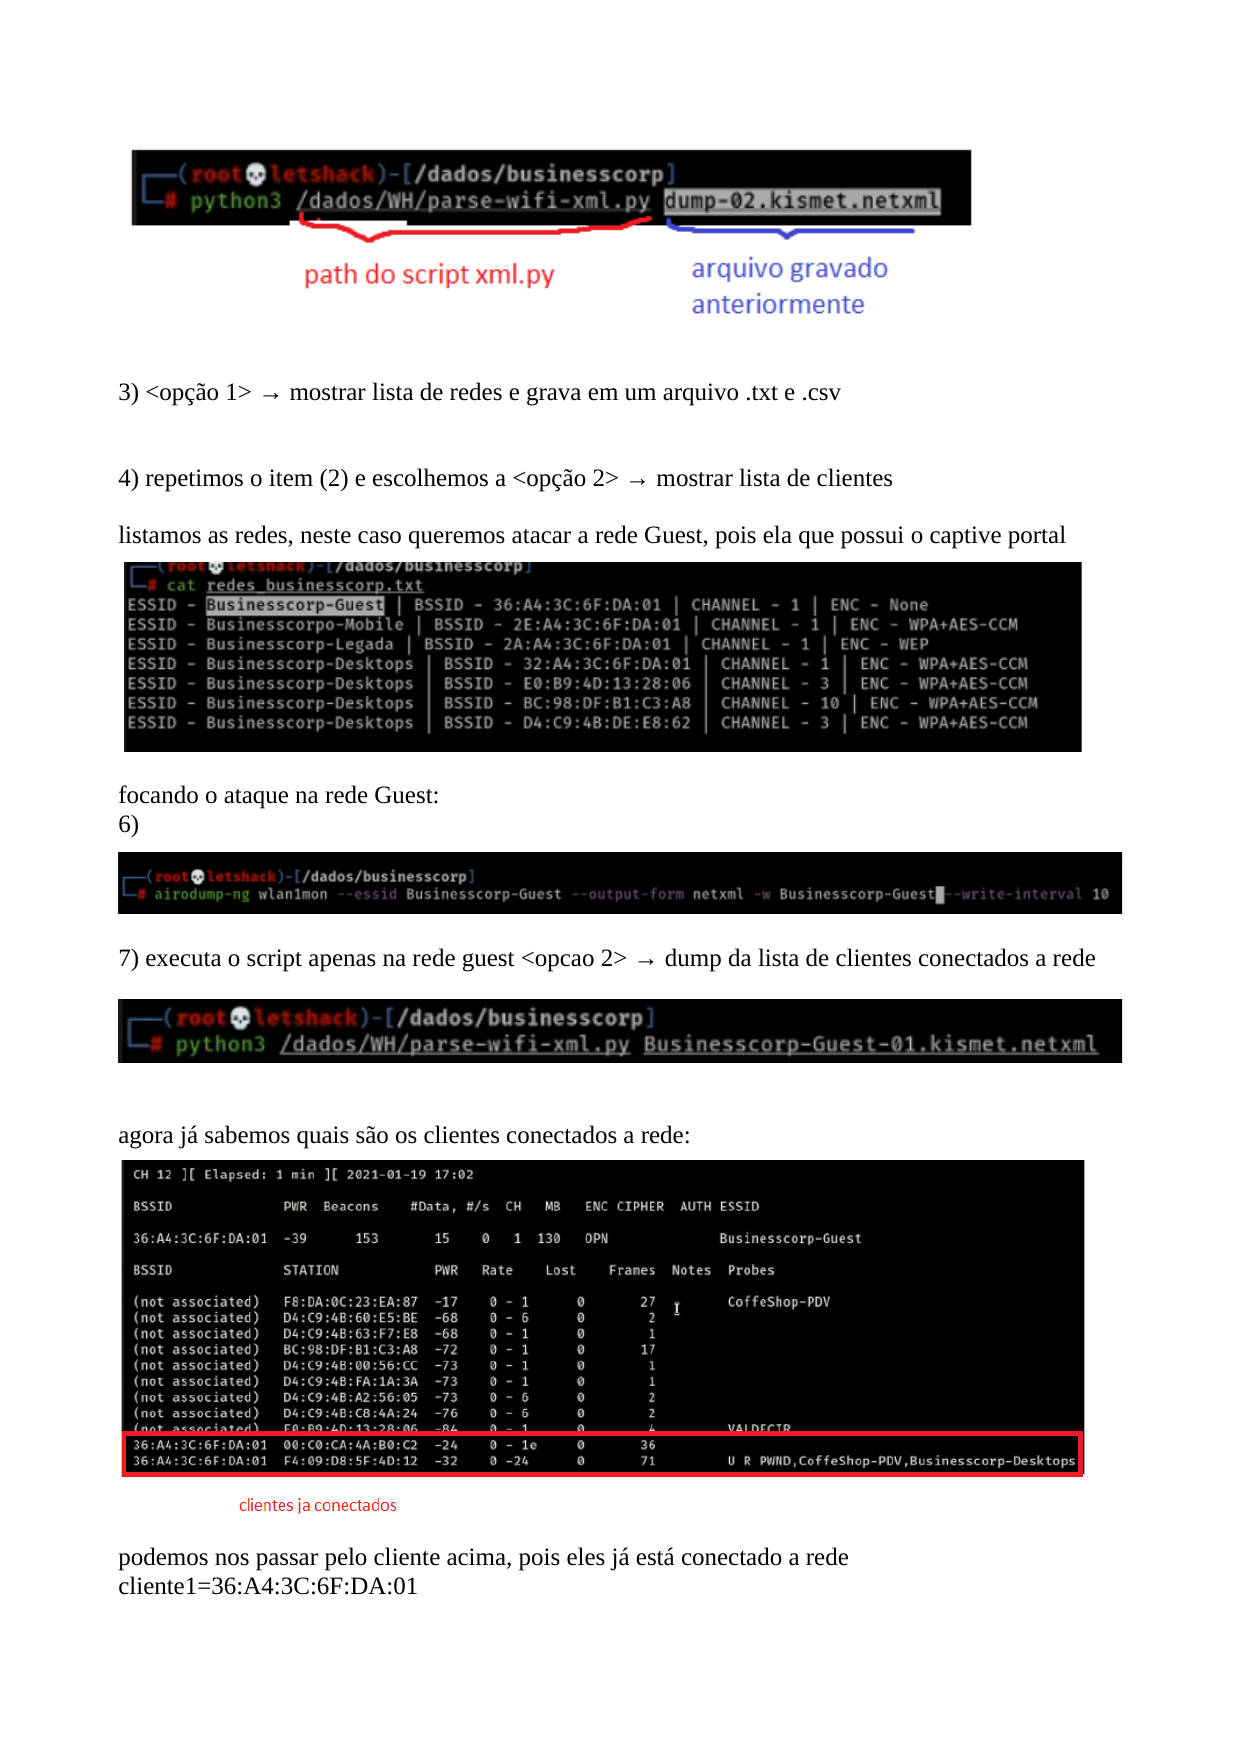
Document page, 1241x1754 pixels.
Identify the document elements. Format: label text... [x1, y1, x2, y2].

picture [124, 562, 1082, 752]
text 4) repetimos o item (2) e escolhemos a <opção 2> → mostrar lista de clientes [118, 463, 1122, 492]
text agora já sabemos quais são os clientes conectados a rede: [118, 1120, 1122, 1149]
text cliente1=36:A4:3C:6F:DA:01 [118, 1571, 1122, 1600]
picture [121, 1160, 1085, 1514]
text 6) [118, 809, 1122, 838]
text 7) executa o script apenas na rede guest <opcao 2> → dump da lista de clientes conectados a rede [118, 943, 1122, 972]
text 3) <opção 1> → mostrar lista de redes e grava em um arquivo .txt e .csv [118, 377, 1122, 406]
text listamos as redes, neste caso queremos atacar a rede Guest, pois ela que possui o captive portal [118, 521, 1122, 549]
picture [129, 133, 973, 323]
text podemos nos passar pelo cliente acima, pois eles já está conectado a rede [118, 1542, 1122, 1571]
picture [118, 999, 1123, 1063]
picture [118, 852, 1123, 914]
text focando o ataque na rede Guest: [118, 780, 1122, 809]
